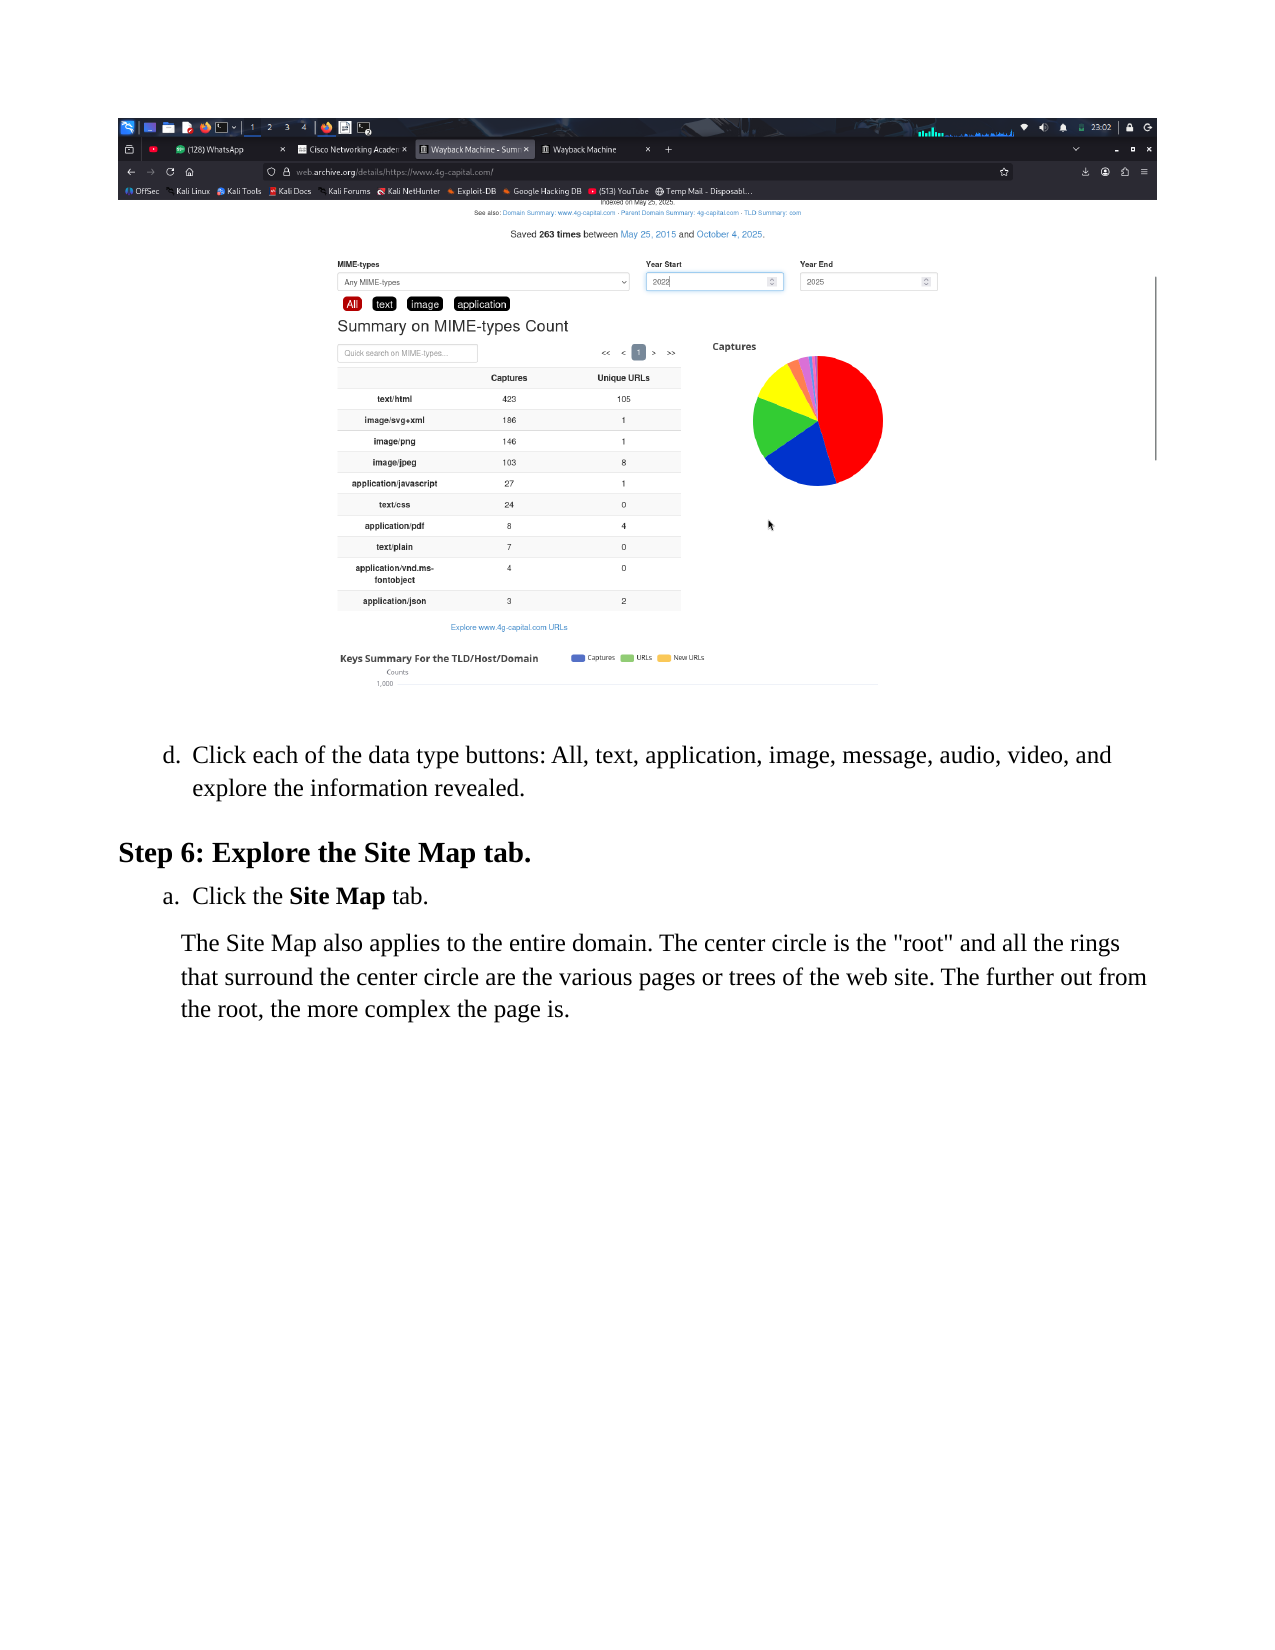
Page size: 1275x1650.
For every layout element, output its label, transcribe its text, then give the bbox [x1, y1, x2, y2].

list Click each of the data type buttons: All, text, application, image, message, audio, video, and explore the information revealed. [162, 740, 1157, 801]
subtitle Step 6: Explore the Site Map tab. [118, 835, 1157, 868]
list Click the Site Map tab. [162, 881, 1157, 910]
picture [118, 118, 1157, 703]
text The Site Map also applies to the entire domain. The center circle is the "root" and all the rings that surround the center circle are the various pages or trees of the web site. The further out from the root, the more complex the page is. [181, 928, 1157, 1023]
